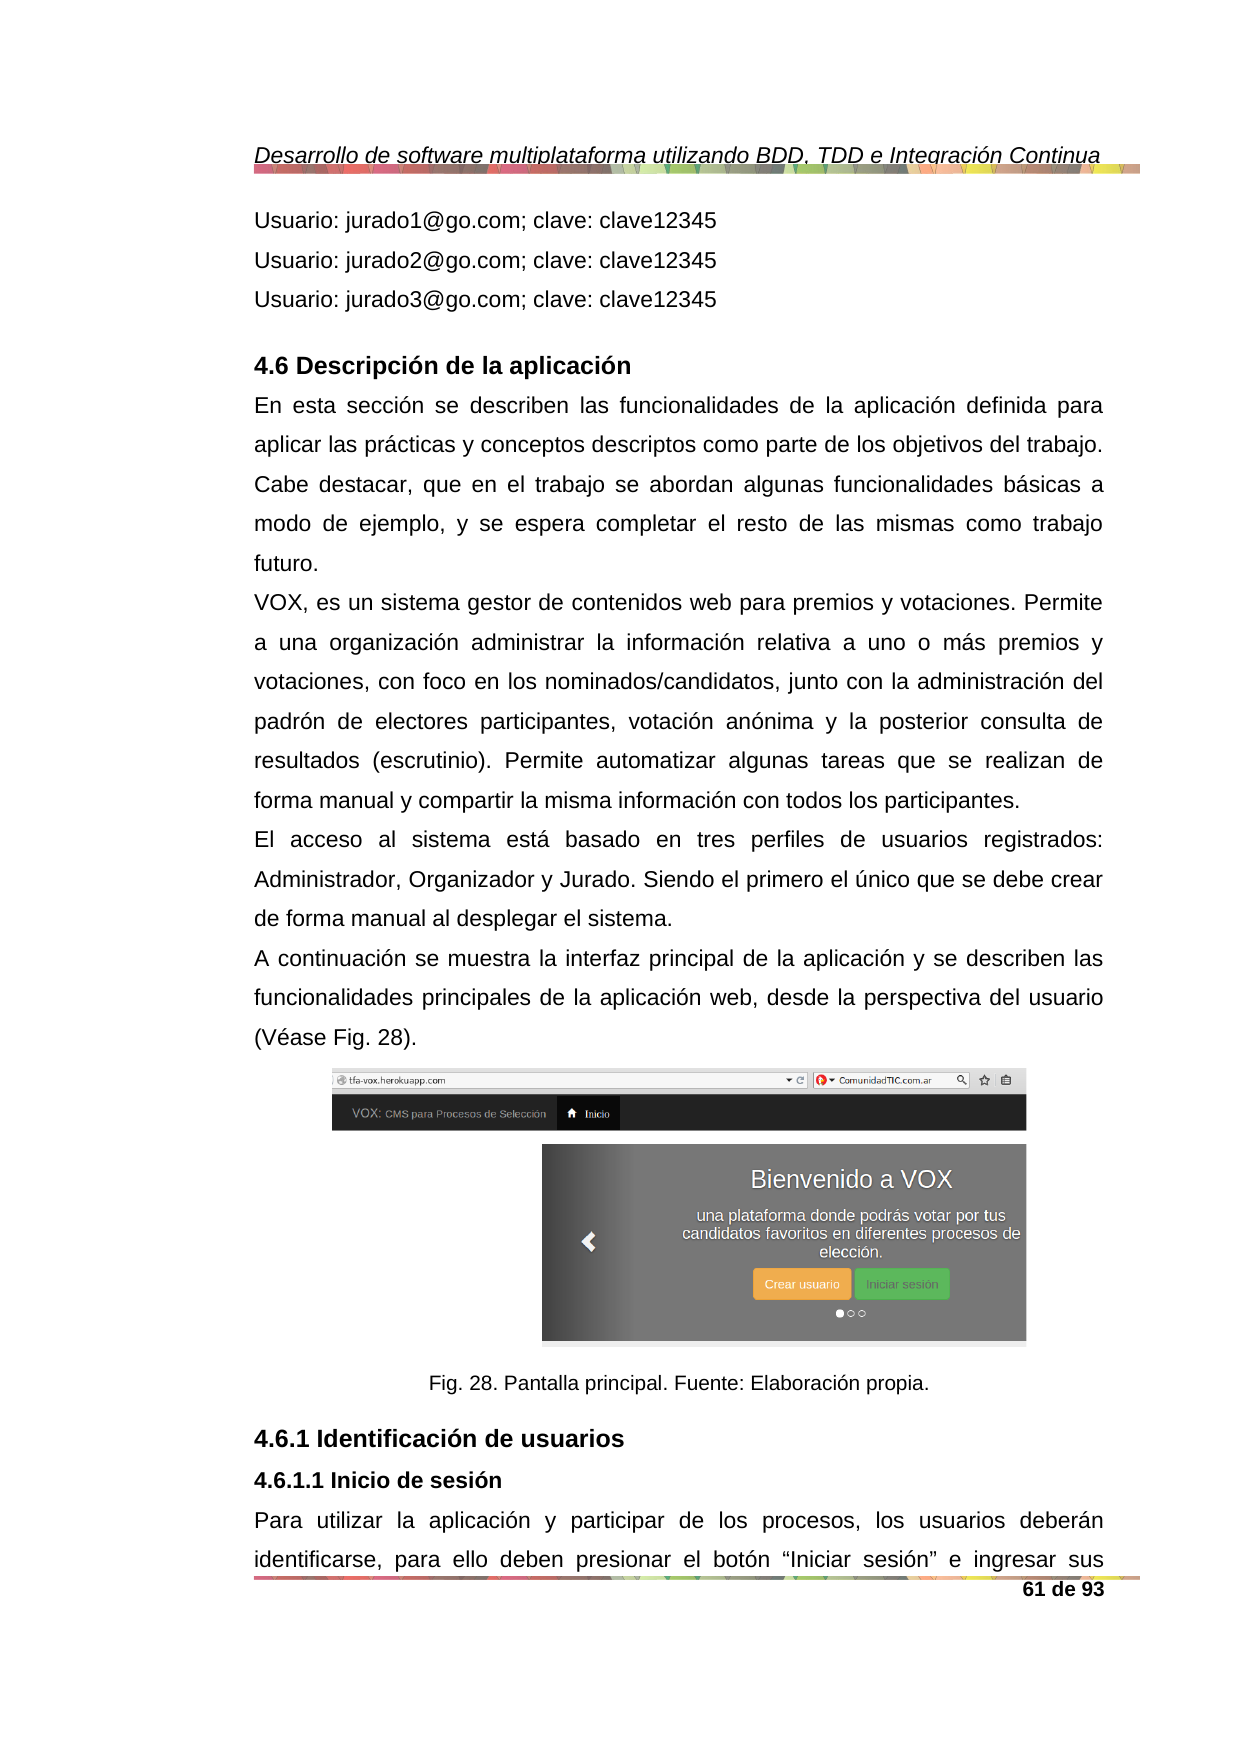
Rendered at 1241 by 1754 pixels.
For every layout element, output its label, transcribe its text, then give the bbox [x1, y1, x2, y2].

text A continuación se muestra la interfaz principal de la aplicación y se describen las funcionalidades principales de la aplicación web, desde la perspectiva del usuario (Véase Fig. 28). [254, 945, 1104, 1050]
text Usuario: jurado1@go.com; clave: clave12345 [254, 207, 1104, 234]
text VOX, es un sistema gestor de contenidos web para premios y votaciones. Permite a una organización administrar la información relativa a uno o más premios y votaciones, con foco en los nominados/candidatos, junto con la administración del padrón de electores participantes, votación anónima y la posterior consulta de resultados (escrutinio). Permite automatizar algunas tareas que se realizan de forma manual y compartir la misma información con todos los participantes. [254, 589, 1104, 813]
subtitle 4.6 Descripción de la aplicación [254, 351, 1104, 379]
text En esta sección se describen las funcionalidades de la aplicación definida para aplicar las prácticas y conceptos descriptos como parte de los objetivos del trabajo. Cabe destacar, que en el trabajo se abordan algunas funcionalidades básicas a modo de ejemplo, y se espera completar el resto de las mismas como trabajo futuro. [254, 392, 1104, 576]
text 4.6.1.1 Inicio de sesión [254, 1467, 1104, 1494]
text El acceso al sistema está basado en tres perfiles de usuarios registrados: Administrador, Organizador y Jurado. Siendo el primero el único que se debe crear de forma manual al desplegar el sistema. [254, 826, 1104, 932]
text 4.6.1 Identificación de usuarios [254, 1424, 1104, 1453]
table_cell Fig. 28. Pantalla principal. Fuente: Elaboración propia. [254, 1352, 1104, 1413]
table_header [254, 1063, 1104, 1352]
picture [332, 1068, 1027, 1347]
text Usuario: jurado2@go.com; clave: clave12345 [254, 247, 1104, 273]
text Para utilizar la aplicación y participar de los procesos, los usuarios deberán identificarse, para ello deben presionar el botón “Iniciar sesión” e ingresar sus [254, 1507, 1104, 1573]
text Usuario: jurado3@go.com; clave: clave12345 [254, 286, 1104, 313]
